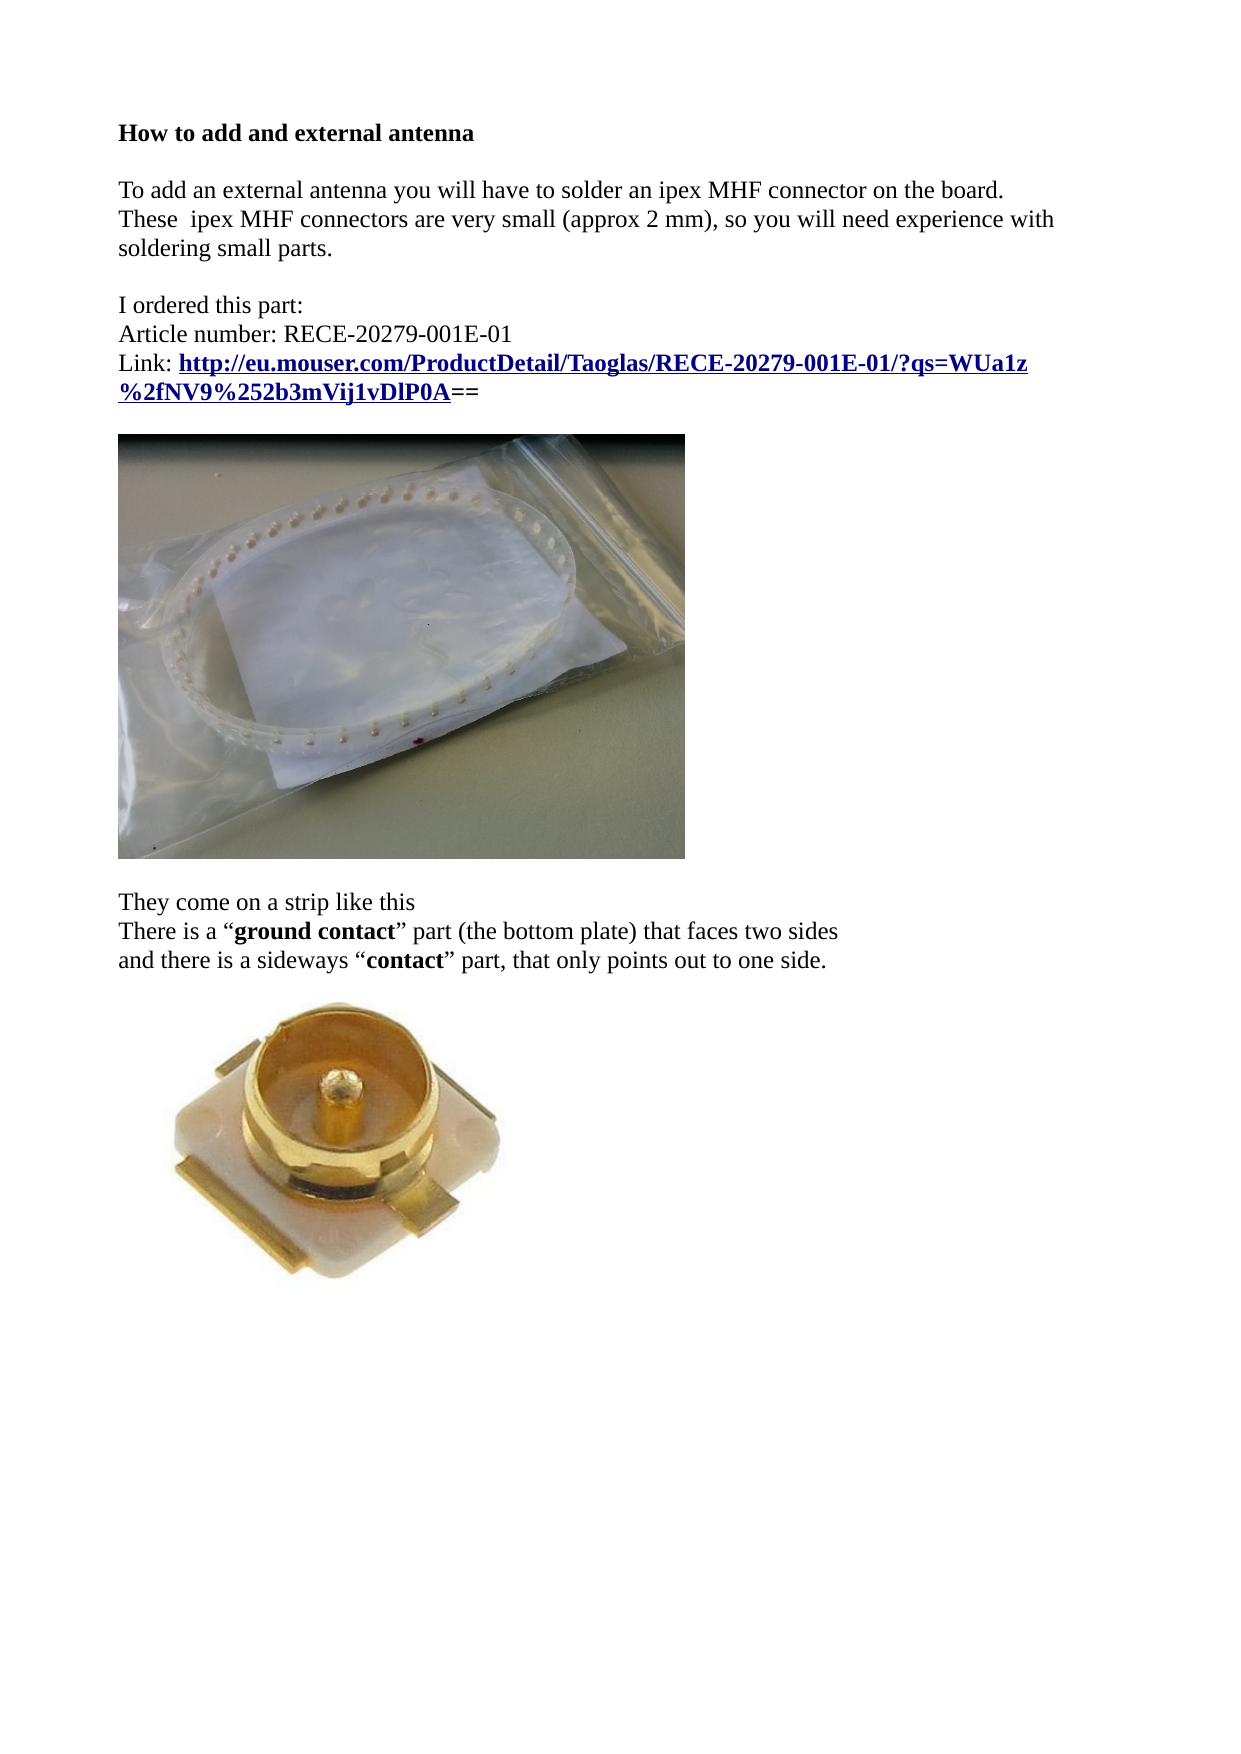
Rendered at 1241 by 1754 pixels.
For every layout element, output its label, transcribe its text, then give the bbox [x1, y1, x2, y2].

text There is a “ground contact” part (the bottom plate) that faces two sides and there is a sideways “contact” part, that only points out to one side. [118, 916, 1122, 974]
picture [118, 434, 685, 859]
picture [118, 1002, 536, 1292]
text They come on a strip like this [118, 887, 1122, 916]
text How to add and external antenna To add an external antenna you will have to solder an ipex MHF connector on the board. These ipex MHF connectors are very small (approx 2 mm), so you will need experience with soldering small parts. [118, 118, 1122, 262]
text Link: http://eu.mouser.com/ProductDetail/Taoglas/RECE-20279-001E-01/?qs=WUa1z%2fNV9%252b3mVij1vDlP0A== [118, 348, 1122, 434]
text I ordered this part: Article number: RECE-20279-001E-01 [118, 291, 1122, 348]
